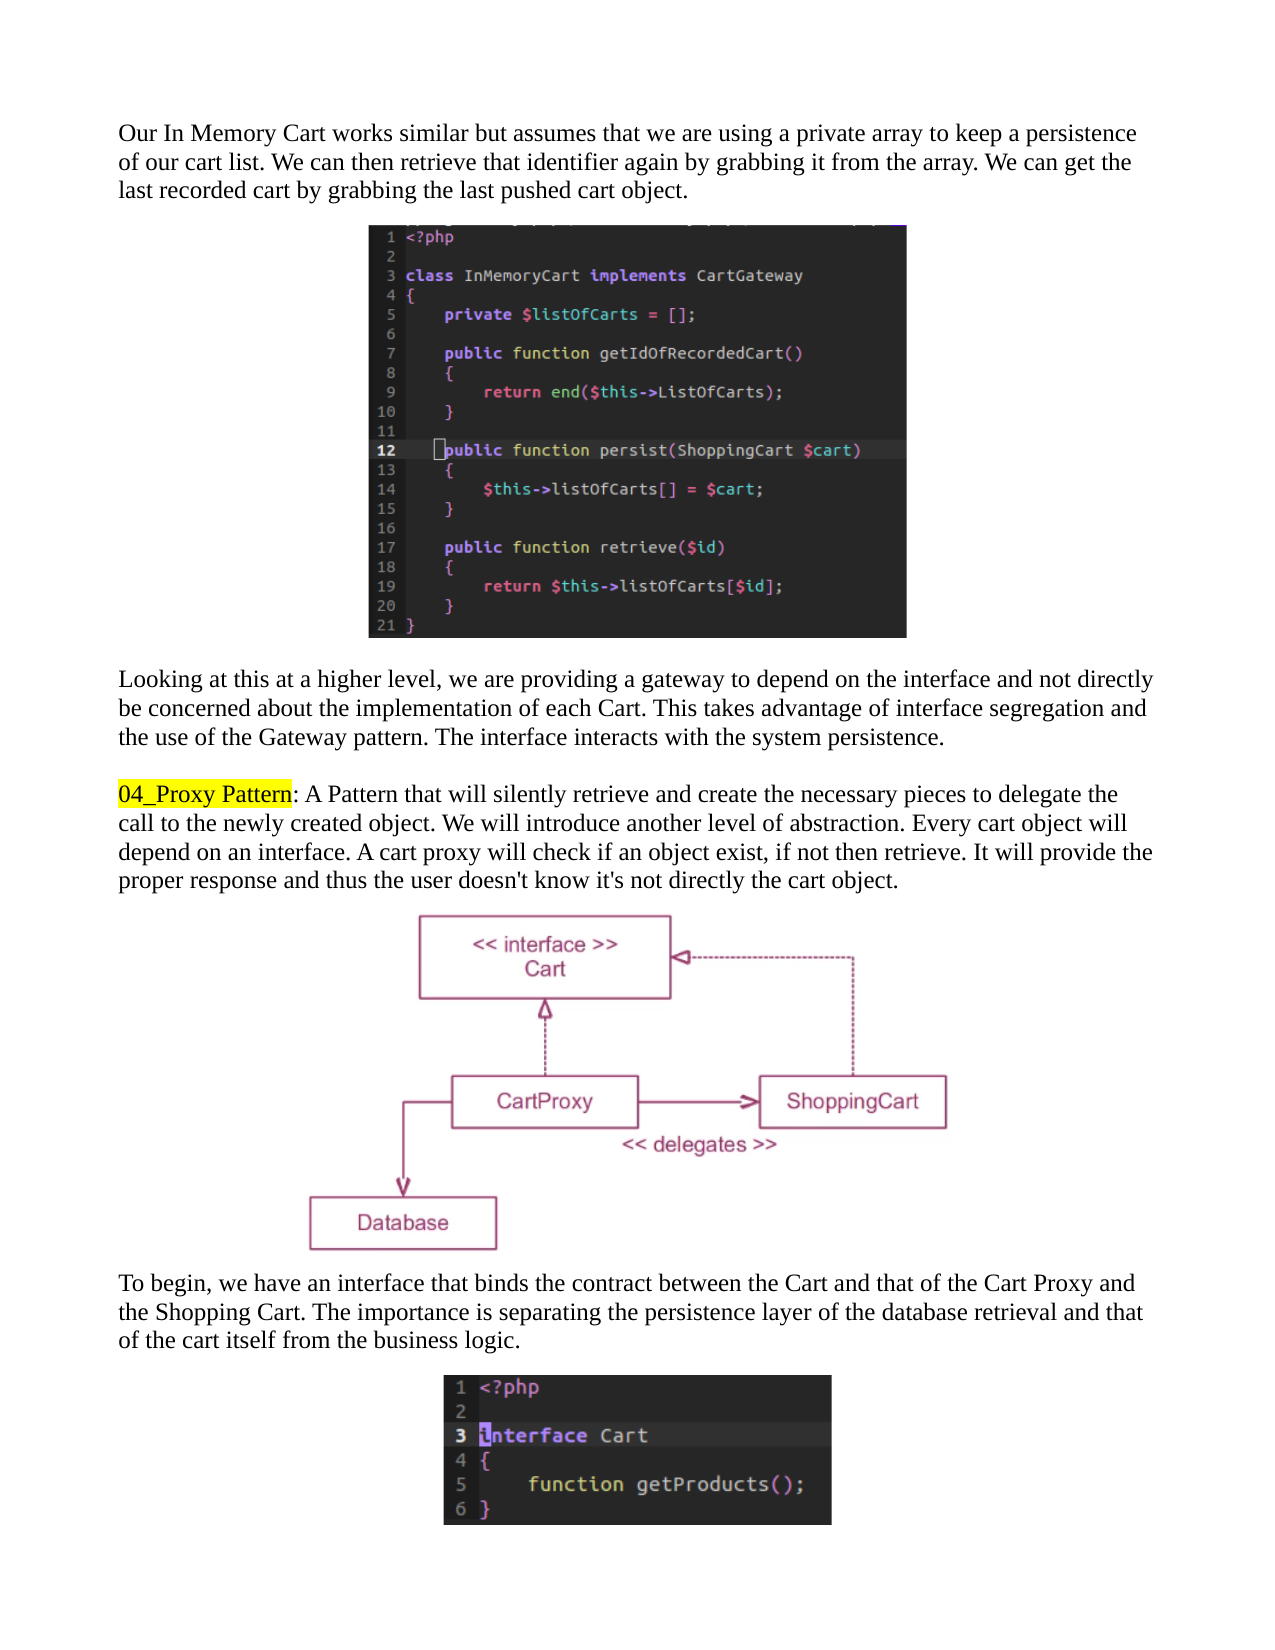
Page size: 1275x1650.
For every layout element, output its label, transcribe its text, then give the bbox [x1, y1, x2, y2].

text To begin, we have an interface that binds the contract between the Cart and that of the Cart Proxy and the Shopping Cart. The importance is separating the persistence layer of the database retrieval and that of the cart itself from the business logic. [118, 1268, 1157, 1354]
text 04_Proxy Pattern: A Pattern that will silently retrieve and create the necessary pieces to delegate the call to the newly created object. We will introduce another level of abstraction. Every cart object will depend on an interface. A cart proxy will check if an object exist, if not then retrieve. It will provide the proper response and thus the user doesn't know it's not directly the cart object. [118, 779, 1157, 894]
picture [443, 1375, 832, 1525]
picture [306, 912, 951, 1253]
text Our In Memory Cart works similar but assumes that we are using a private array to keep a persistence of our cart list. We can then retrieve that identifier again by grabbing it from the array. We can get the last recorded cart by grabbing the last pushed cart object. [118, 118, 1157, 204]
text Looking at this at a higher level, we are providing a gateway to depend on the interface and not directly be concerned about the implementation of each Cart. This takes advantage of interface segregation and the use of the Gateway pattern. The interface interacts with the system persistence. [118, 664, 1157, 751]
picture [368, 225, 907, 638]
